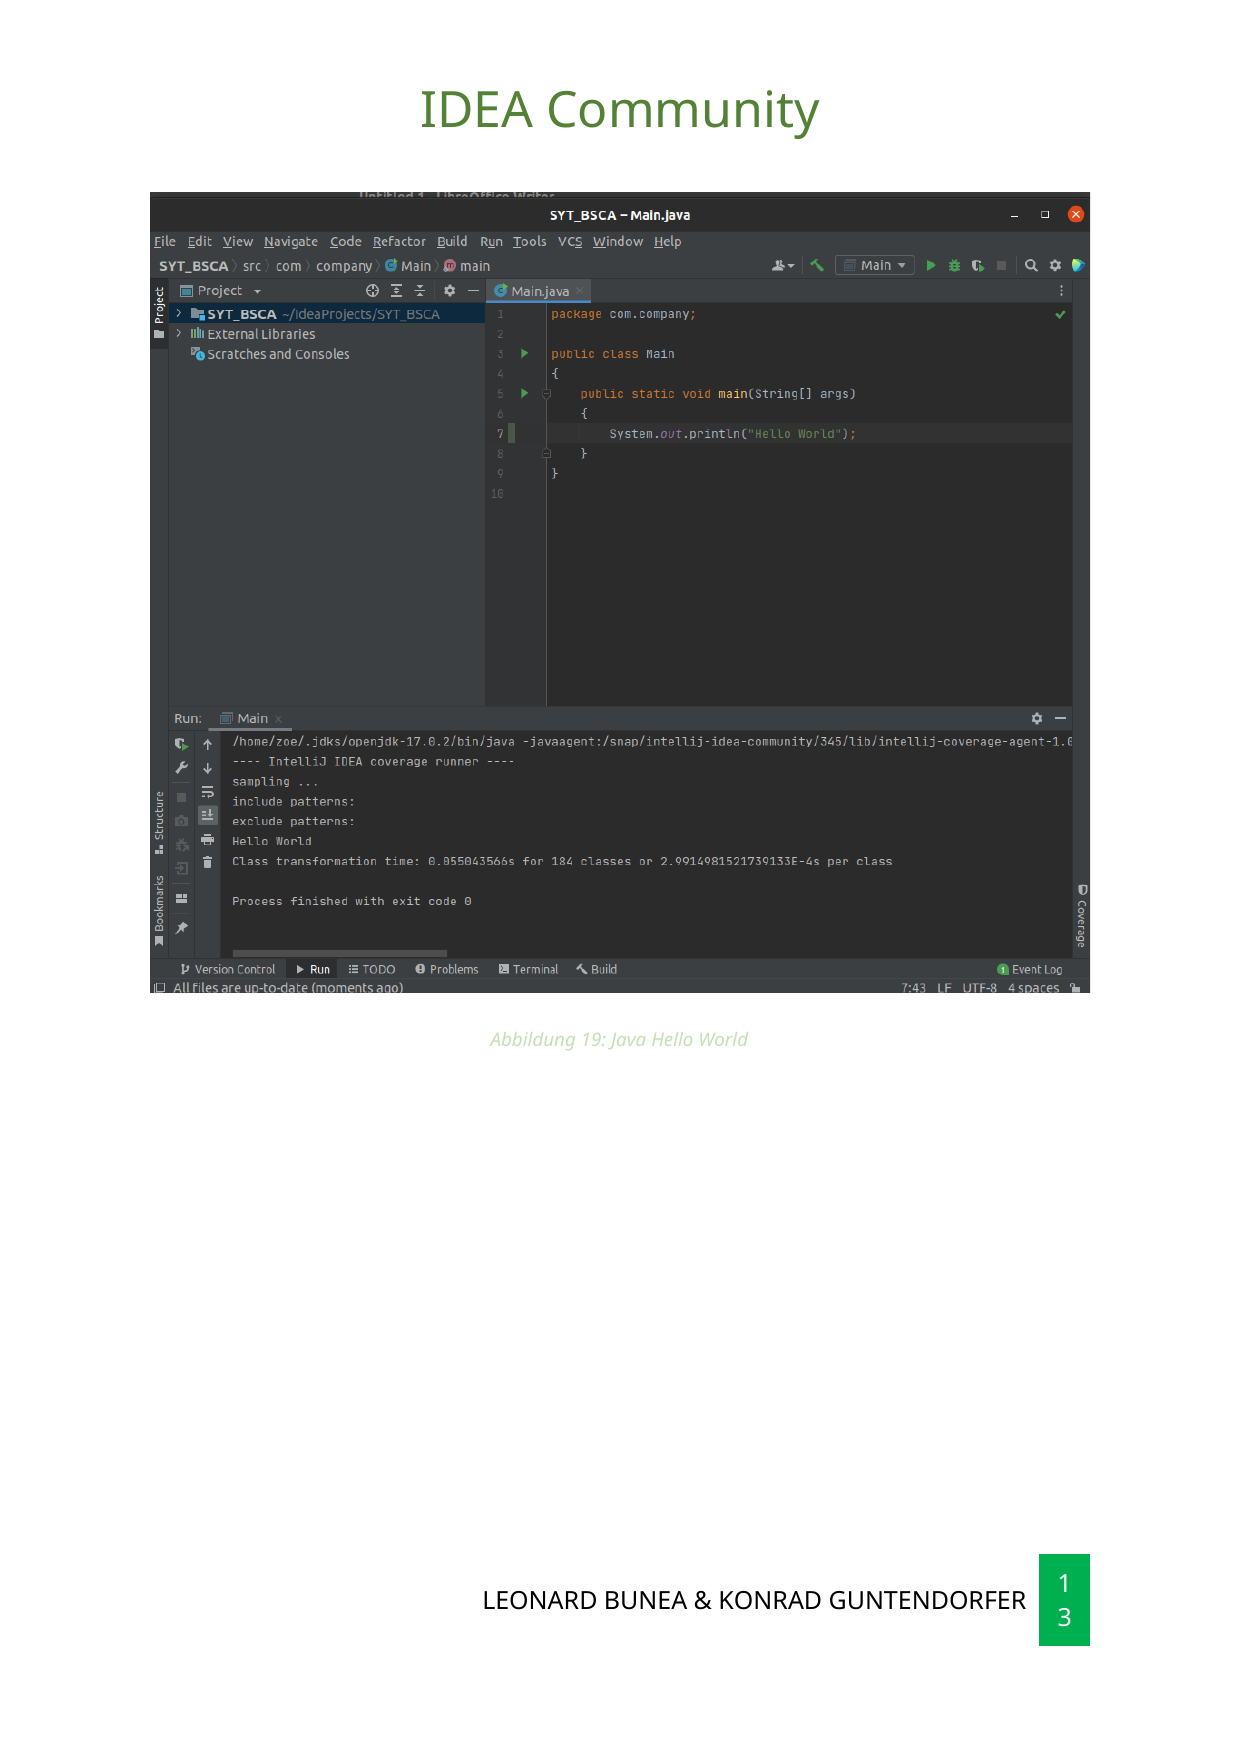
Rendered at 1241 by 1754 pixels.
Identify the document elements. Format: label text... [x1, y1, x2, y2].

text Abbildung 19: Java Hello World [150, 1026, 1090, 1052]
subtitle IDEA Community [150, 74, 1090, 142]
